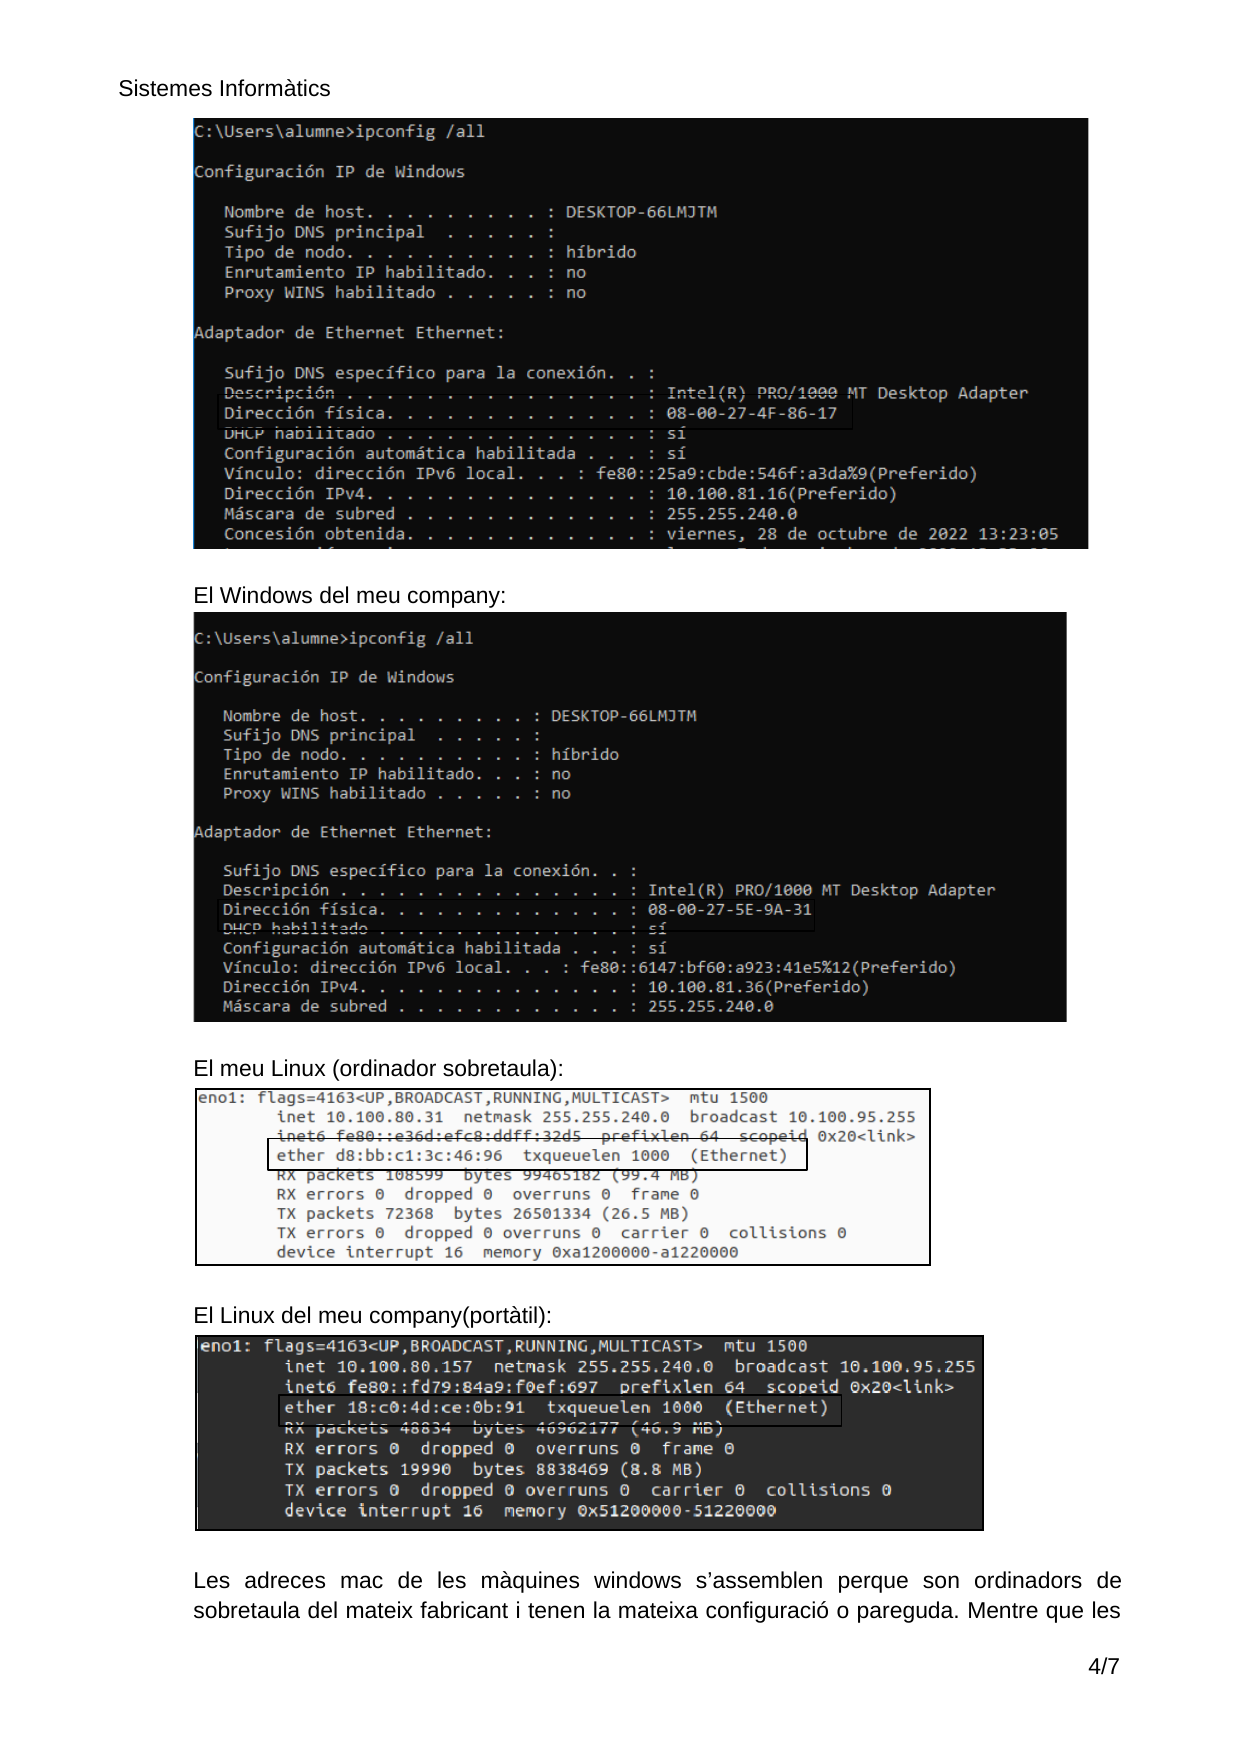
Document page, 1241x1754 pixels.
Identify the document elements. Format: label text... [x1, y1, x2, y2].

text Les adreces mac de les màquines windows s’assemblen perque son ordinadors de sobretaula del mateix fabricant i tenen la mateixa configuració o pareguda. Mentre que les [193, 1567, 1122, 1624]
text El meu Linux (ordinador sobretaula): [118, 1055, 1122, 1082]
picture [197, 1337, 982, 1529]
picture [197, 1090, 929, 1264]
text El Linux del meu company(portàtil): [118, 1302, 1122, 1328]
picture [193, 118, 1089, 549]
text El Windows del meu company: [118, 582, 1122, 609]
